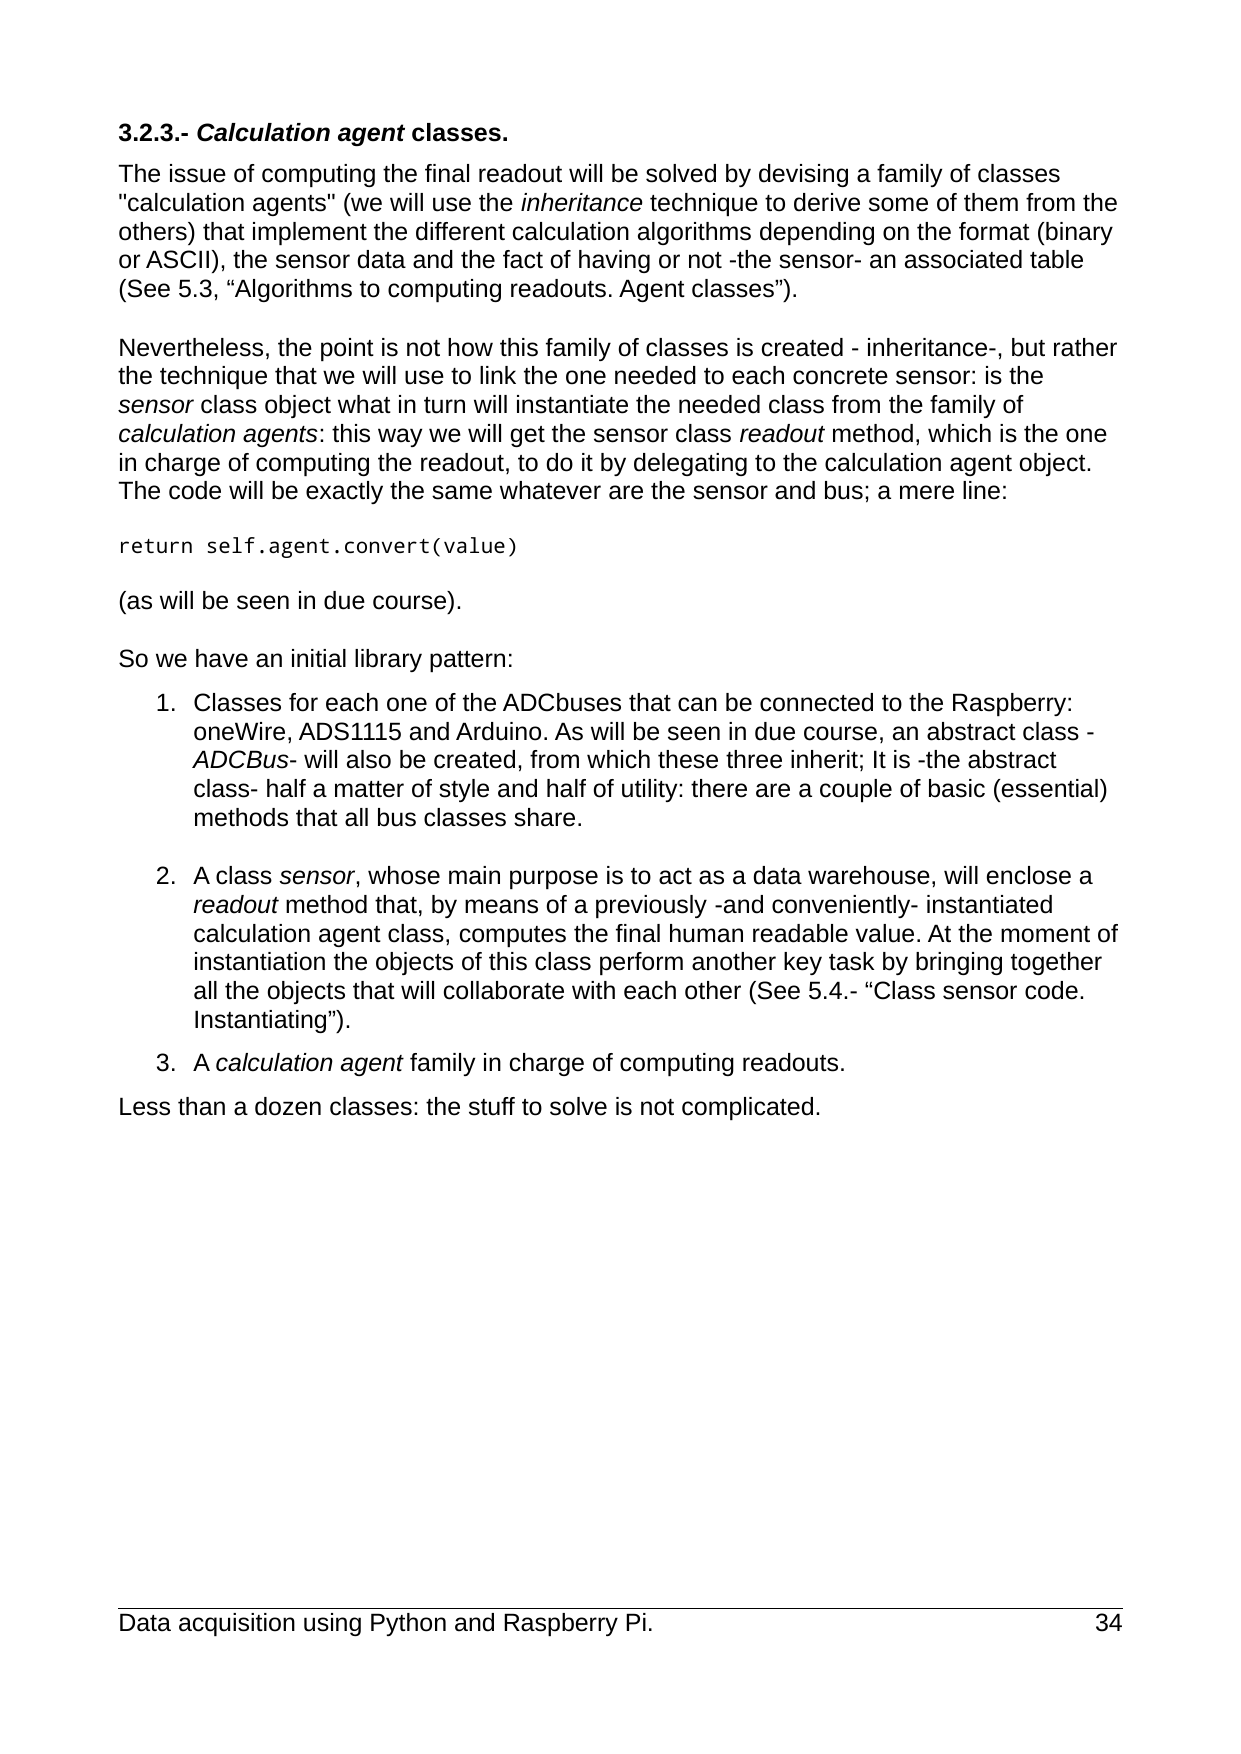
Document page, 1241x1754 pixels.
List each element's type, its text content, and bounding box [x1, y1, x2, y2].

text Less than a dozen classes: the stuff to solve is not complicated. [118, 1091, 1122, 1120]
text return self.agent.convert(value) [118, 534, 1122, 559]
text (as will be seen in due course). [118, 586, 1122, 615]
list Classes for each one of the ADCbuses that can be connected to the Raspberry: oneWire, ADS1115 and Arduino. As will be seen in due course, an abstract class -ADCBus- will also be created, from which these three inherit; It is -the abstract class- half a matter of style and half of utility: there are a couple of basic (essential) methods that all bus classes share. [156, 688, 1122, 832]
list A calculation agent family in charge of computing readouts. [156, 1048, 1122, 1077]
text The issue of computing the final readout will be solved by devising a family of classes "calculation agents" (we will use the inheritance technique to derive some of them from the others) that implement the different calculation algorithms depending on the format (binary or ASCII), the sensor data and the fact of having or not -the sensor- an associated table (See 5.3, “Algorithms to computing readouts. Agent classes”). [118, 159, 1122, 303]
text Nevertheless, the point is not how this family of classes is created - inheritance-, but rather the technique that we will use to link the one needed to each concrete sensor: is the sensor class object what in turn will instantiate the needed class from the family of calculation agents: this way we will get the sensor class readout method, which is the one in charge of computing the readout, to do it by delegating to the calculation agent object. The code will be exactly the same whatever are the sensor and bus; a mere line: [118, 332, 1122, 505]
text So we have an initial library pattern: [118, 644, 1122, 673]
list A class sensor, whose main purpose is to act as a data warehouse, will enclose a readout method that, by means of a previously -and conveniently- instantiated calculation agent class, computes the final human readable value. At the moment of instantiation the objects of this class perform another key task by bringing together all the objects that will collaborate with each other (See 5.4.- “Class sensor code. Instantiating”). [156, 861, 1122, 1033]
subtitle 3.2.3.- Calculation agent classes. [118, 118, 1122, 147]
